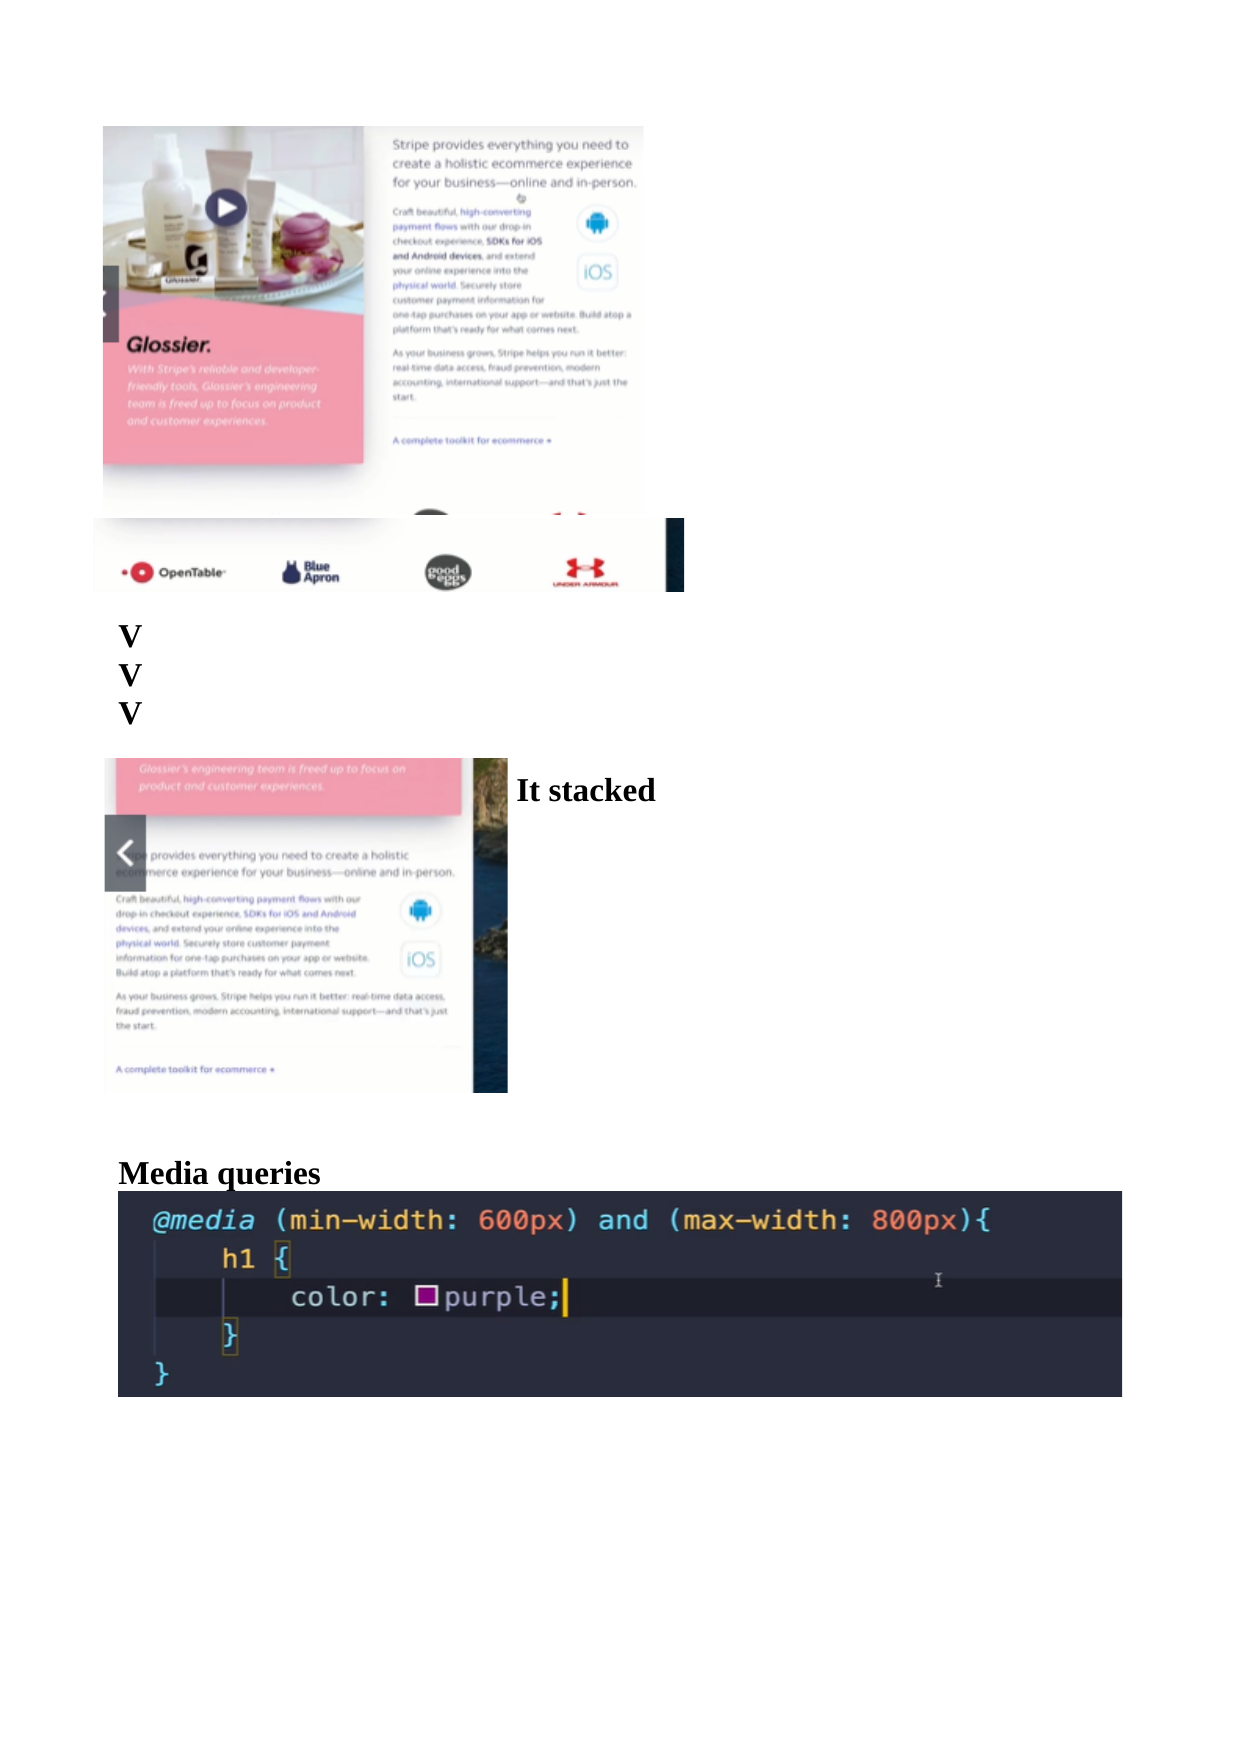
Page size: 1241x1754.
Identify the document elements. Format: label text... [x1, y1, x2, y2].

text V [118, 616, 1122, 655]
picture [102, 126, 644, 515]
text It stacked [508, 770, 1122, 808]
text V [118, 655, 1122, 693]
picture [104, 758, 508, 1093]
text V [118, 693, 1122, 731]
text Media queries [118, 1153, 1122, 1191]
picture [118, 1191, 1123, 1397]
picture [93, 518, 685, 592]
